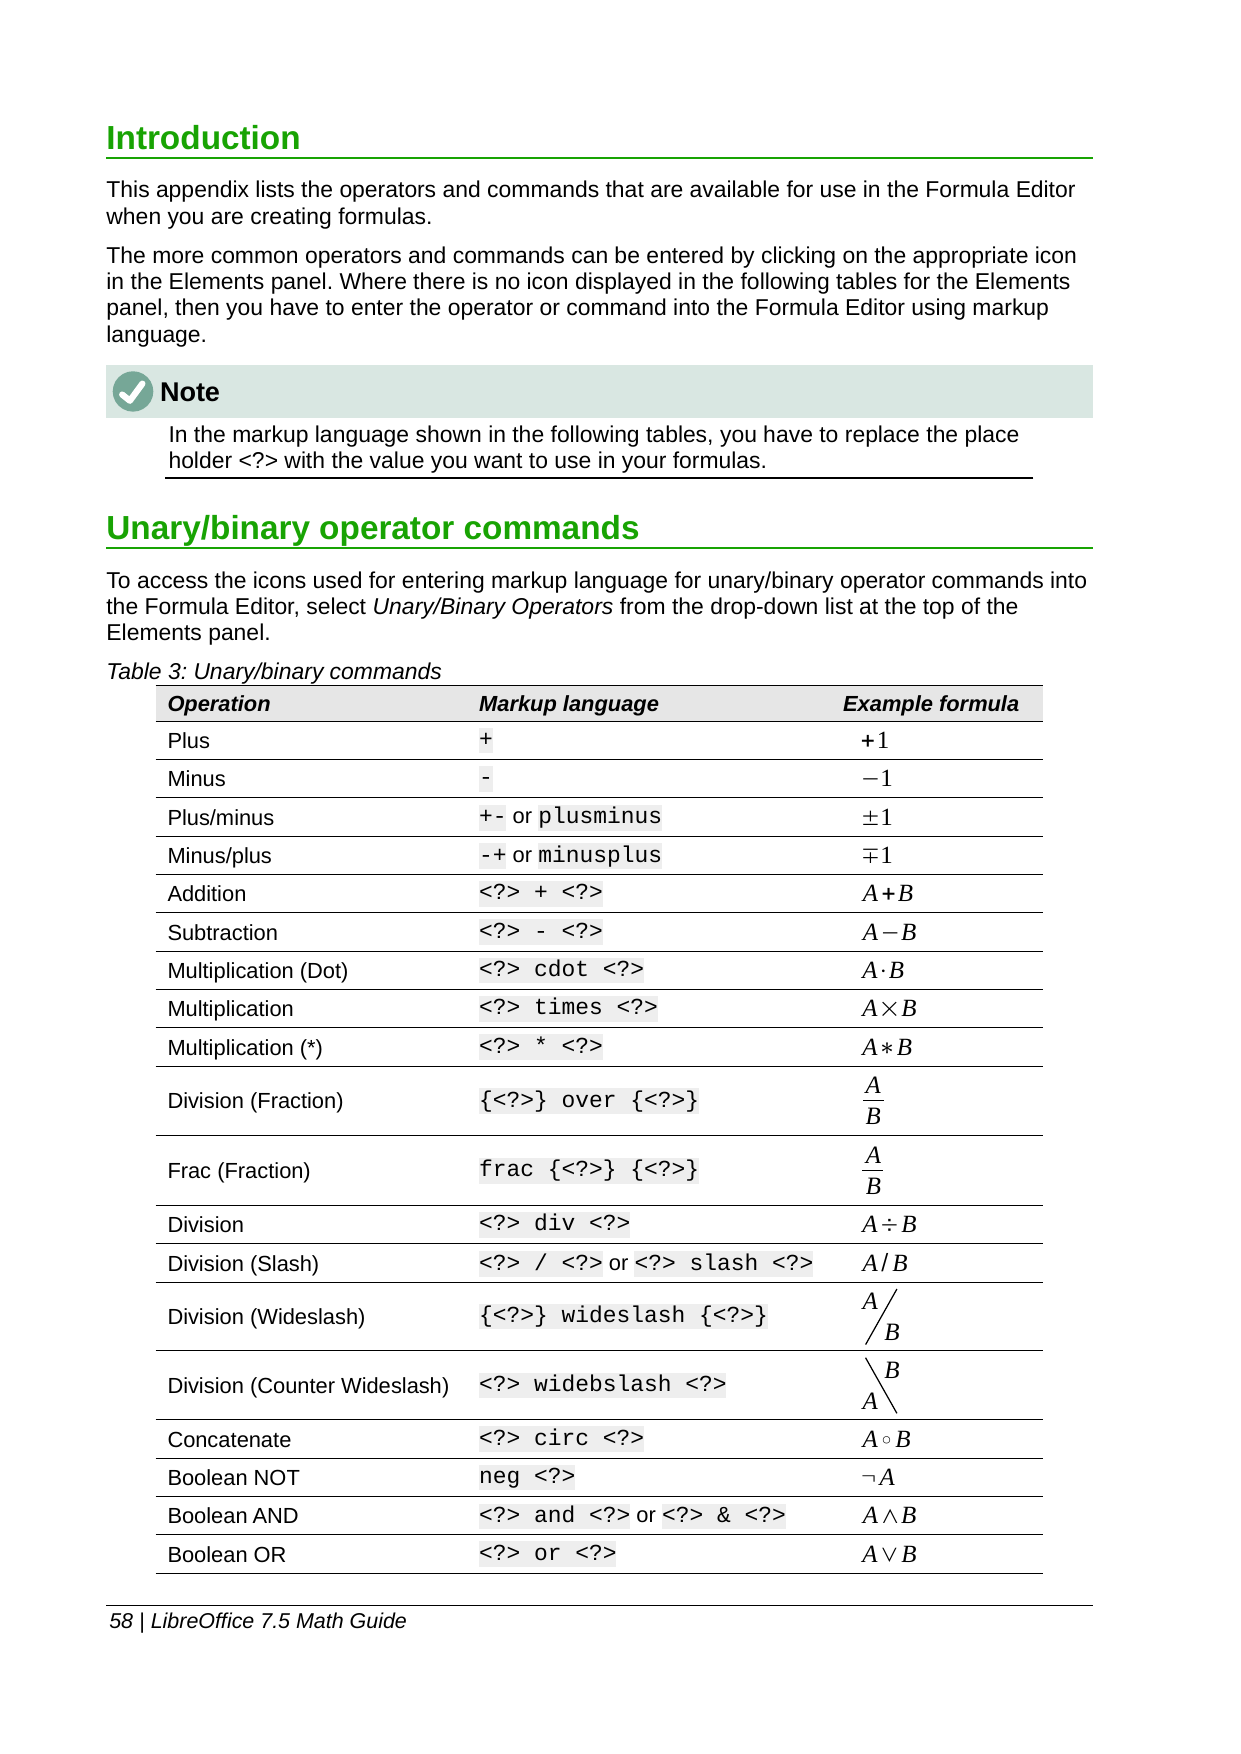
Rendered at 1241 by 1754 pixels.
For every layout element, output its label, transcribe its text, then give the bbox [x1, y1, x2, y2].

table_cell <?> cdot <?> [467, 952, 831, 989]
table_cell [831, 1420, 1043, 1458]
table_cell + [467, 722, 831, 759]
table_cell Division (Slash) [156, 1244, 467, 1282]
table_cell <?> * <?> [467, 1028, 831, 1066]
text The more common operators and commands can be entered by clicking on the appropriate icon in the Elements panel. Where there is no icon displayed in the following tables for the Elements panel, then you have to enter the operator or command into the Formula Editor using markup language. [106, 242, 1093, 347]
table_cell +- or plusminus [467, 798, 831, 836]
text To access the icons used for entering markup language for unary/binary operator commands into the Formula Editor, select Unary/Binary Operators from the drop-down list at the top of the Elements panel. [106, 567, 1093, 646]
table_cell Minus/plus [156, 837, 467, 874]
table_cell [831, 798, 1043, 836]
table_cell [831, 760, 1043, 797]
table_cell <?> - <?> [467, 913, 831, 951]
table_cell <?> and <?> or <?> & <?> [467, 1497, 831, 1534]
table_cell <?> times <?> [467, 990, 831, 1027]
table_cell [831, 1459, 1043, 1496]
table_cell [831, 1028, 1043, 1066]
table_cell Boolean AND [156, 1497, 467, 1534]
table_cell Multiplication [156, 990, 467, 1027]
table_cell Boolean OR [156, 1535, 467, 1573]
table_header Example formula [831, 686, 1043, 721]
table_cell Plus [156, 722, 467, 759]
table_cell [831, 1244, 1043, 1282]
subtitle Introduction [106, 118, 1093, 157]
table_cell [831, 1535, 1043, 1573]
table_cell Minus [156, 760, 467, 797]
table_cell [831, 913, 1043, 951]
table_cell [831, 837, 1043, 874]
table_cell frac {<?>} {<?>} [467, 1136, 831, 1205]
subtitle Note [106, 365, 1093, 418]
table_cell Division (Fraction) [156, 1067, 467, 1135]
table_cell [831, 990, 1043, 1027]
table_cell Multiplication (*) [156, 1028, 467, 1066]
table_cell <?> / <?> or <?> slash <?> [467, 1244, 831, 1282]
table_cell [831, 952, 1043, 989]
table_cell [831, 1136, 1043, 1205]
table_cell <?> circ <?> [467, 1420, 831, 1458]
table_cell <?> widebslash <?> [467, 1351, 831, 1419]
table_cell {<?>} over {<?>} [467, 1067, 831, 1135]
table_cell Frac (Fraction) [156, 1136, 467, 1205]
text In the markup language shown in the following tables, you have to replace the place holder <?> with the value you want to use in your formulas. [165, 418, 1033, 477]
table_header Operation [156, 686, 467, 721]
table_cell [831, 722, 1043, 759]
table_cell {<?>} wideslash {<?>} [467, 1283, 831, 1350]
table_cell [831, 875, 1043, 912]
table_cell <?> div <?> [467, 1206, 831, 1243]
table_cell Division (Counter Wideslash) [156, 1351, 467, 1419]
table_cell Addition [156, 875, 467, 912]
table_cell Concatenate [156, 1420, 467, 1458]
table_cell Boolean NOT [156, 1459, 467, 1496]
table_cell [831, 1351, 1043, 1419]
table_header Markup language [467, 686, 831, 721]
table_cell [831, 1206, 1043, 1243]
table_cell Division (Wideslash) [156, 1283, 467, 1350]
text Table 3: Unary/binary commands [106, 658, 1093, 684]
table_cell [831, 1497, 1043, 1534]
table_cell Division [156, 1206, 467, 1243]
table_cell neg <?> [467, 1459, 831, 1496]
table_cell [831, 1283, 1043, 1350]
table_cell Plus/minus [156, 798, 467, 836]
table_cell Subtraction [156, 913, 467, 951]
table_cell <?> or <?> [467, 1535, 831, 1573]
table_cell <?> + <?> [467, 875, 831, 912]
table_cell Multiplication (Dot) [156, 952, 467, 989]
table_cell [831, 1067, 1043, 1135]
table_cell - [467, 760, 831, 797]
text This appendix lists the operators and commands that are available for use in the Formula Editor when you are creating formulas. [106, 176, 1093, 229]
subtitle Unary/binary operator commands [106, 508, 1093, 547]
table_cell -+ or minusplus [467, 837, 831, 874]
